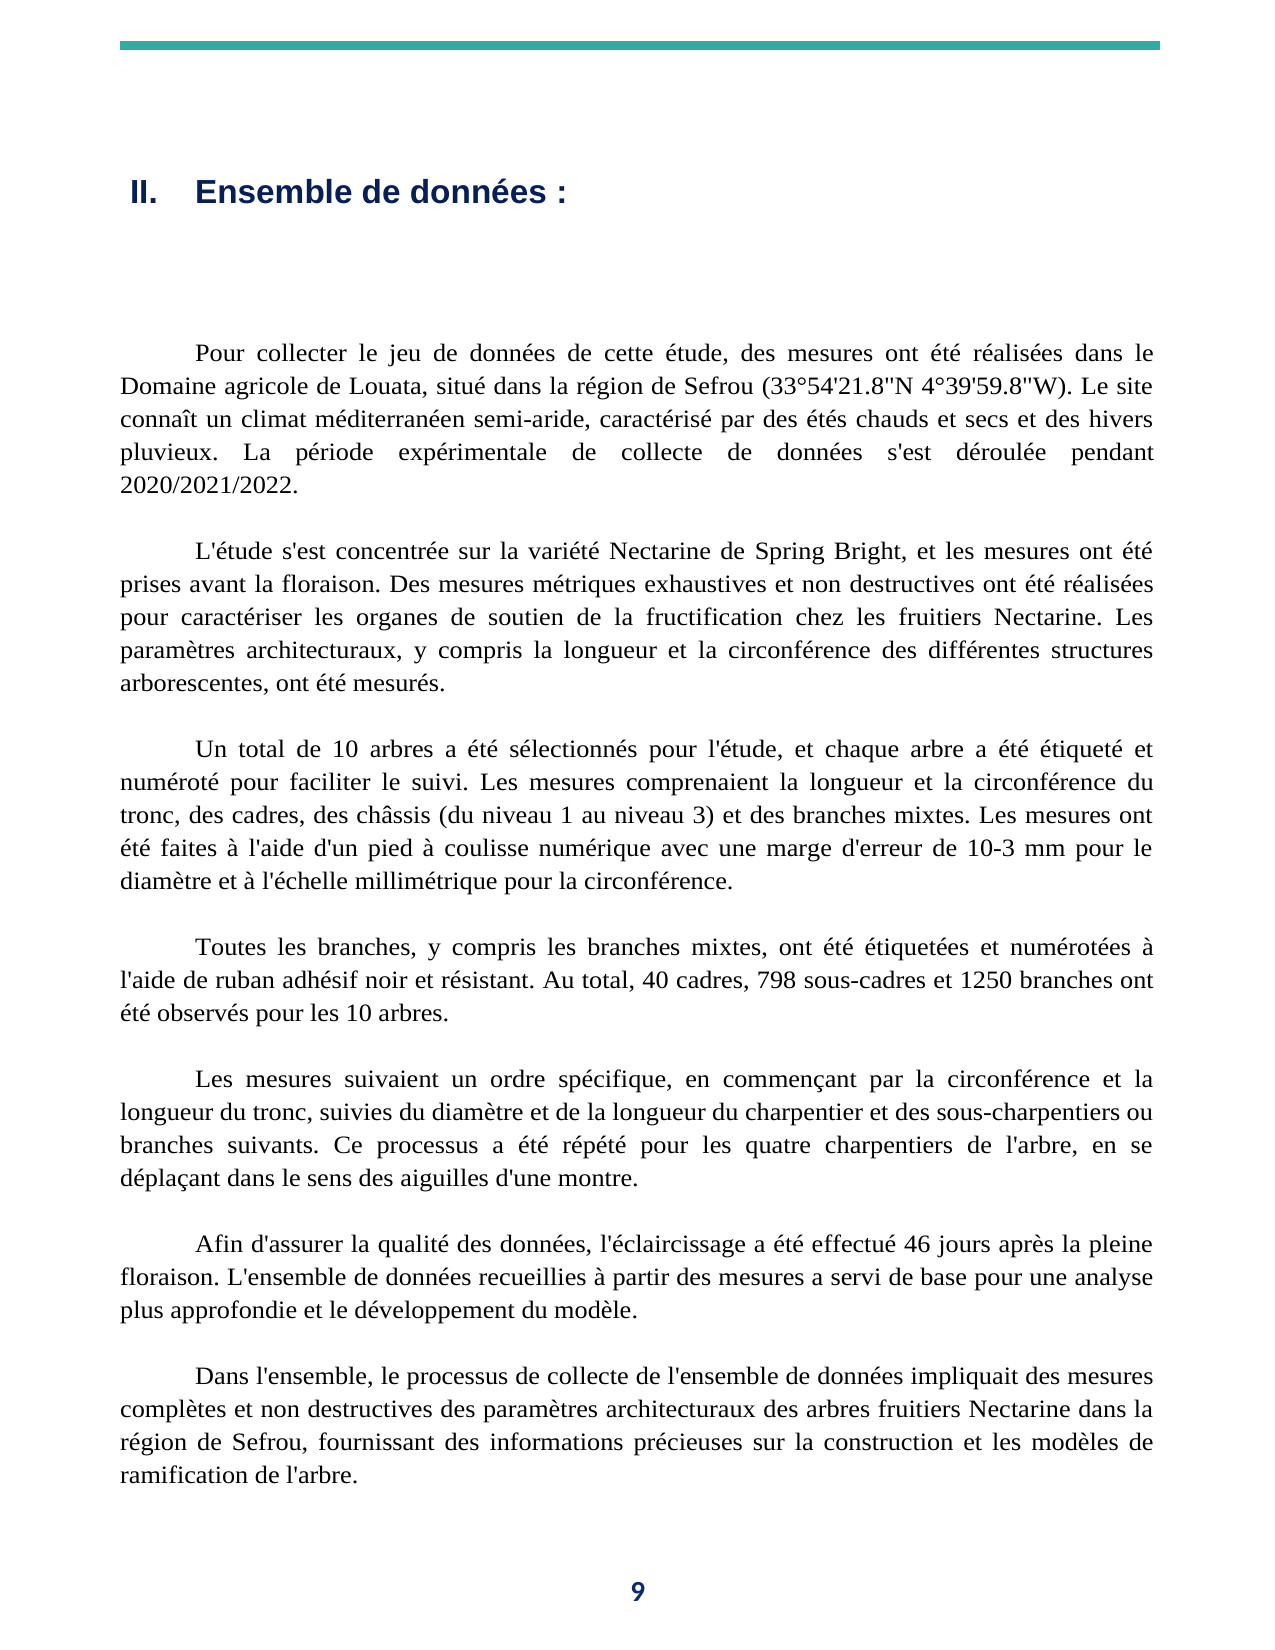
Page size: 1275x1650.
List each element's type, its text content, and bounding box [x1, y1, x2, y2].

text Afin d'assurer la qualité des données, l'éclaircissage a été effectué 46 jours après la pleine floraison. L'ensemble de données recueillies à partir des mesures a servi de base pour une analyse plus approfondie et le développement du modèle. [120, 1229, 1155, 1324]
text Pour collecter le jeu de données de cette étude, des mesures ont été réalisées dans le Domaine agricole de Louata, situé dans la région de Sefrou (33°54'21.8"N 4°39'59.8"W). Le site connaît un climat méditerranéen semi-aride, caractérisé par des étés chauds et secs et des hivers pluvieux. La période expérimentale de collecte de données s'est déroulée pendant 2020/2021/2022. [120, 338, 1155, 498]
text Les mesures suivaient un ordre spécifique, en commençant par la circonférence et la longueur du tronc, suivies du diamètre et de la longueur du charpentier et des sous-charpentiers ou branches suivants. Ce processus a été répété pour les quatre charpentiers de l'arbre, en se déplaçant dans le sens des aiguilles d'une montre. [120, 1064, 1155, 1192]
text Toutes les branches, y compris les branches mixtes, ont été étiquetées et numérotées à l'aide de ruban adhésif noir et résistant. Au total, 40 cadres, 798 sous-cadres et 1250 branches ont été observés pour les 10 arbres. [120, 932, 1155, 1027]
text Dans l'ensemble, le processus de collecte de l'ensemble de données impliquait des mesures complètes et non destructives des paramètres architecturaux des arbres fruitiers Nectarine dans la région de Sefrou, fournissant des informations précieuses sur la construction et les modèles de ramification de l'arbre. [120, 1361, 1155, 1489]
subtitle Ensemble de données : [157, 172, 1155, 211]
text Un total de 10 arbres a été sélectionnés pour l'étude, et chaque arbre a été étiqueté et numéroté pour faciliter le suivi. Les mesures comprenaient la longueur et la circonférence du tronc, des cadres, des châssis (du niveau 1 au niveau 3) et des branches mixtes. Les mesures ont été faites à l'aide d'un pied à coulisse numérique avec une marge d'erreur de 10-3 mm pour le diamètre et à l'échelle millimétrique pour la circonférence. [120, 734, 1155, 895]
text L'étude s'est concentrée sur la variété Nectarine de Spring Bright, et les mesures ont été prises avant la floraison. Des mesures métriques exhaustives et non destructives ont été réalisées pour caractériser les organes de soutien de la fructification chez les fruitiers Nectarine. Les paramètres architecturaux, y compris la longueur et la circonférence des différentes structures arborescentes, ont été mesurés. [120, 536, 1155, 697]
